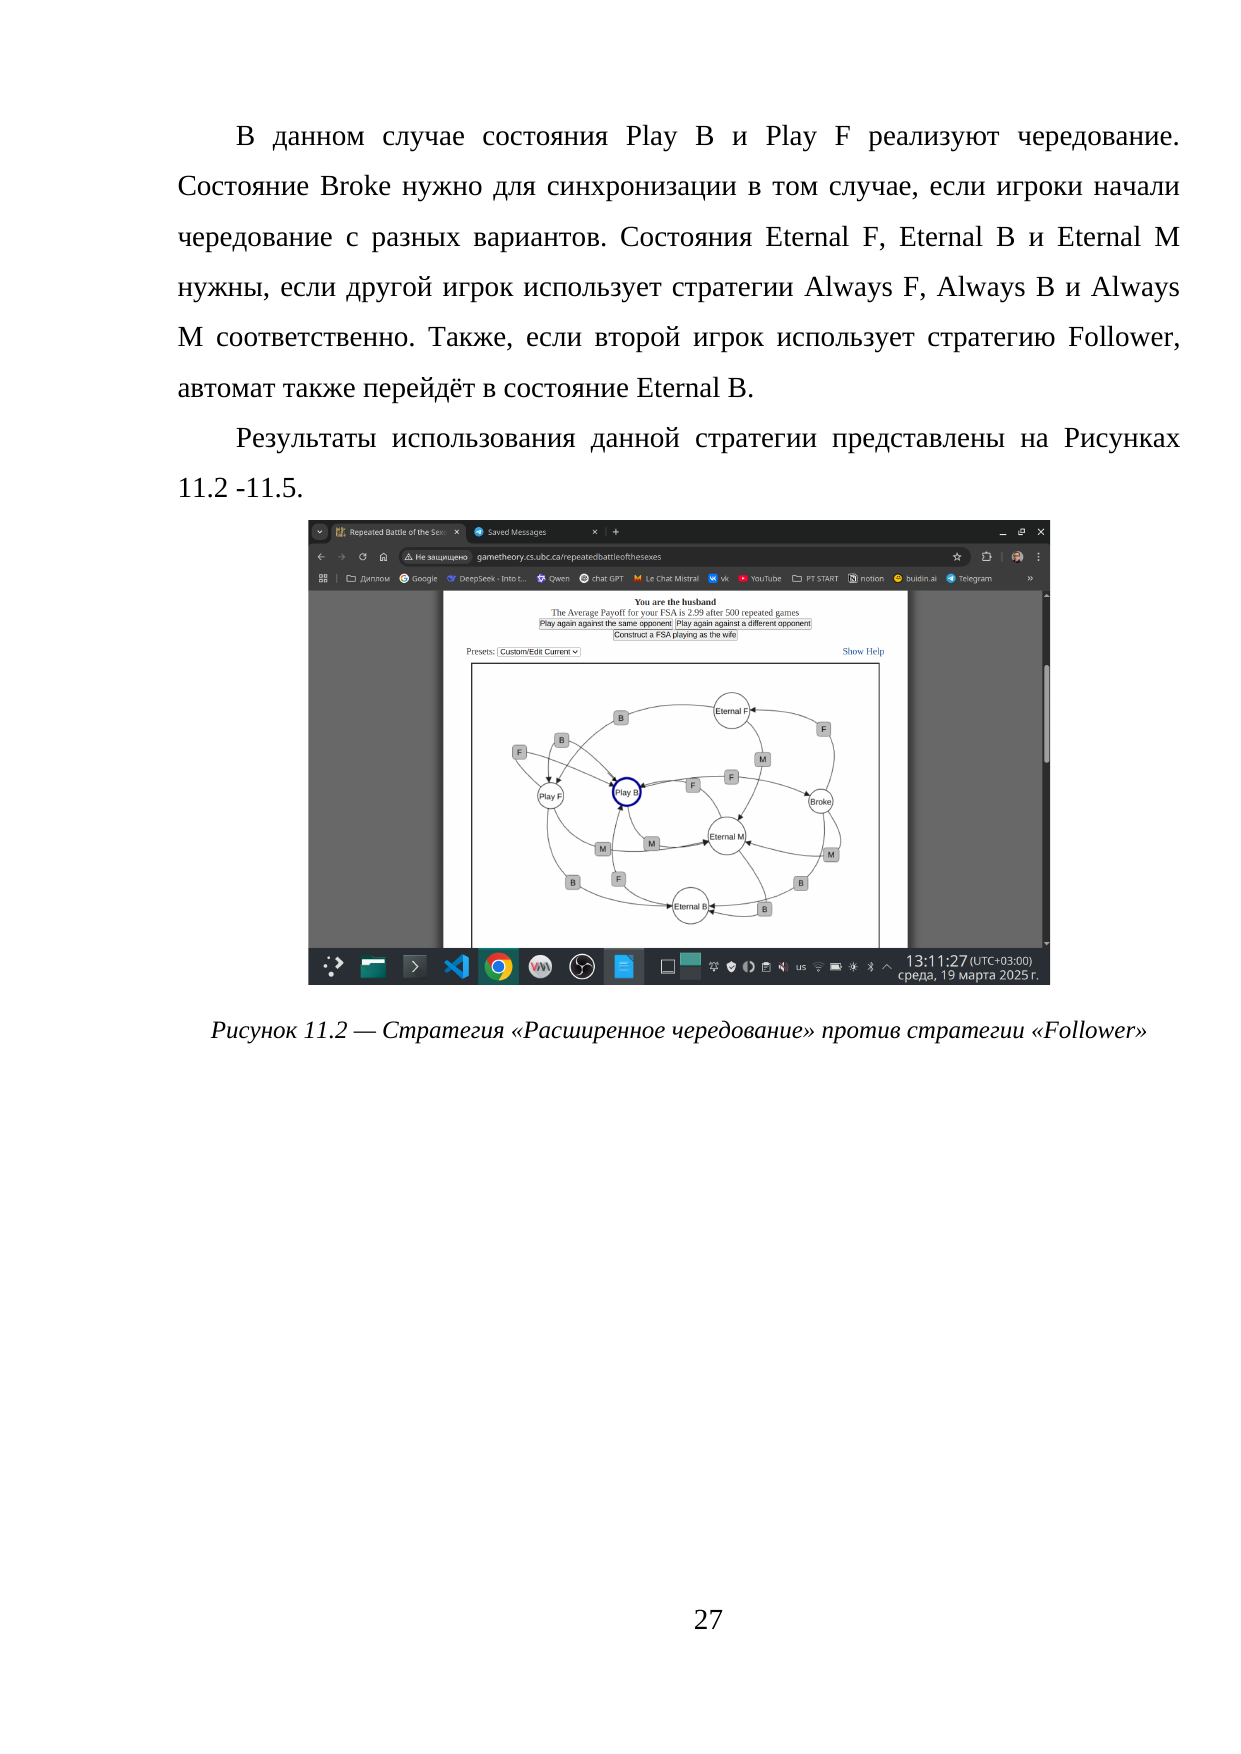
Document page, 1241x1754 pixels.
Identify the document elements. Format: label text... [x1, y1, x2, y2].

text В данном случае состояния Play B и Play F реализуют чередование. Состояние Broke нужно для синхронизации в том случае, если игроки начали чередование с разных вариантов. Состояния Eternal F, Eternal B и Eternal M нужны, если другой игрок использует стратегии Always F, Always B и Always M соответственно. Также, если второй игрок использует стратегию Follower, автомат также перейдёт в состояние Eternal B. [177, 118, 1181, 403]
text Рисунок 11.2 — Стратегия «Расширенное чередование» против стратегии «Follower» [177, 521, 1181, 1044]
picture [308, 520, 1051, 985]
text Результаты использования данной стратегии представлены на Рисунках 11.2 -11.5. [177, 420, 1181, 504]
